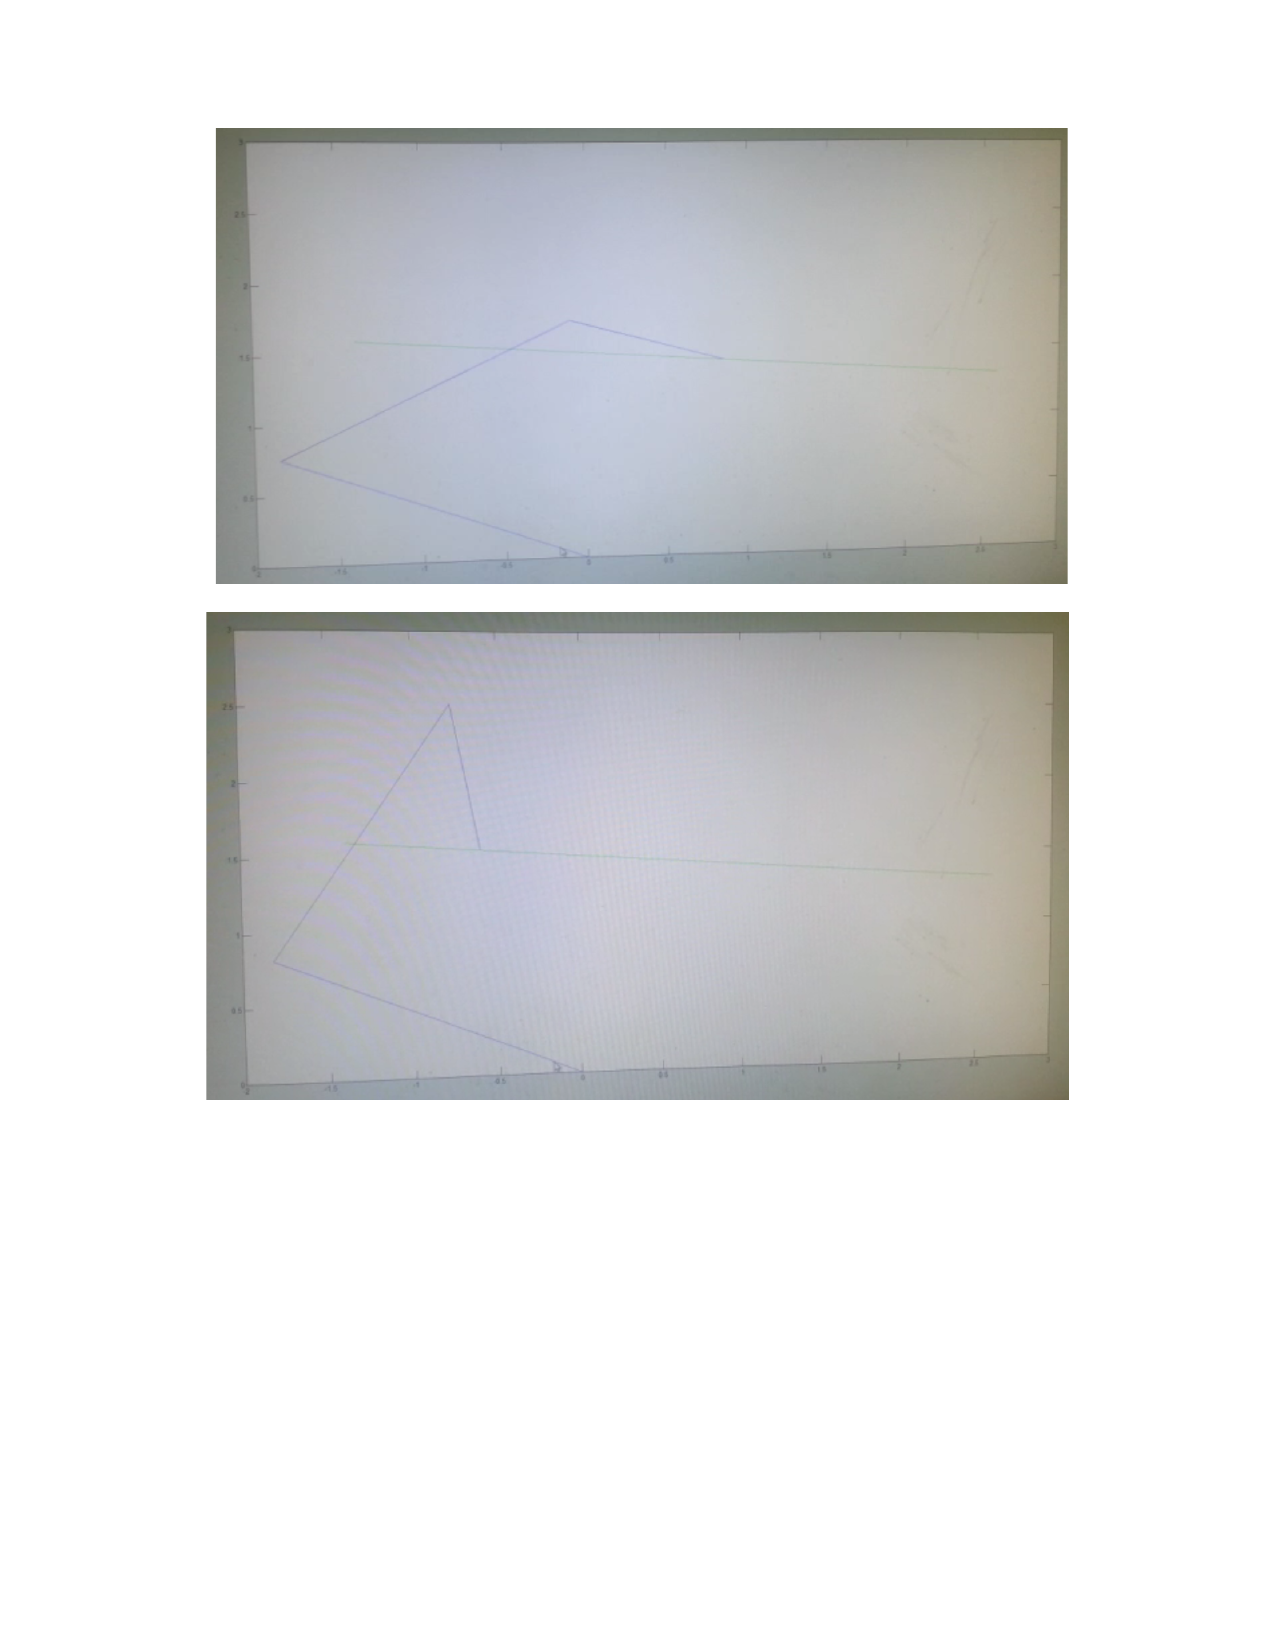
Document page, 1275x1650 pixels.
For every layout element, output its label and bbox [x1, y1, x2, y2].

picture [206, 612, 1069, 1100]
picture [215, 128, 1068, 584]
